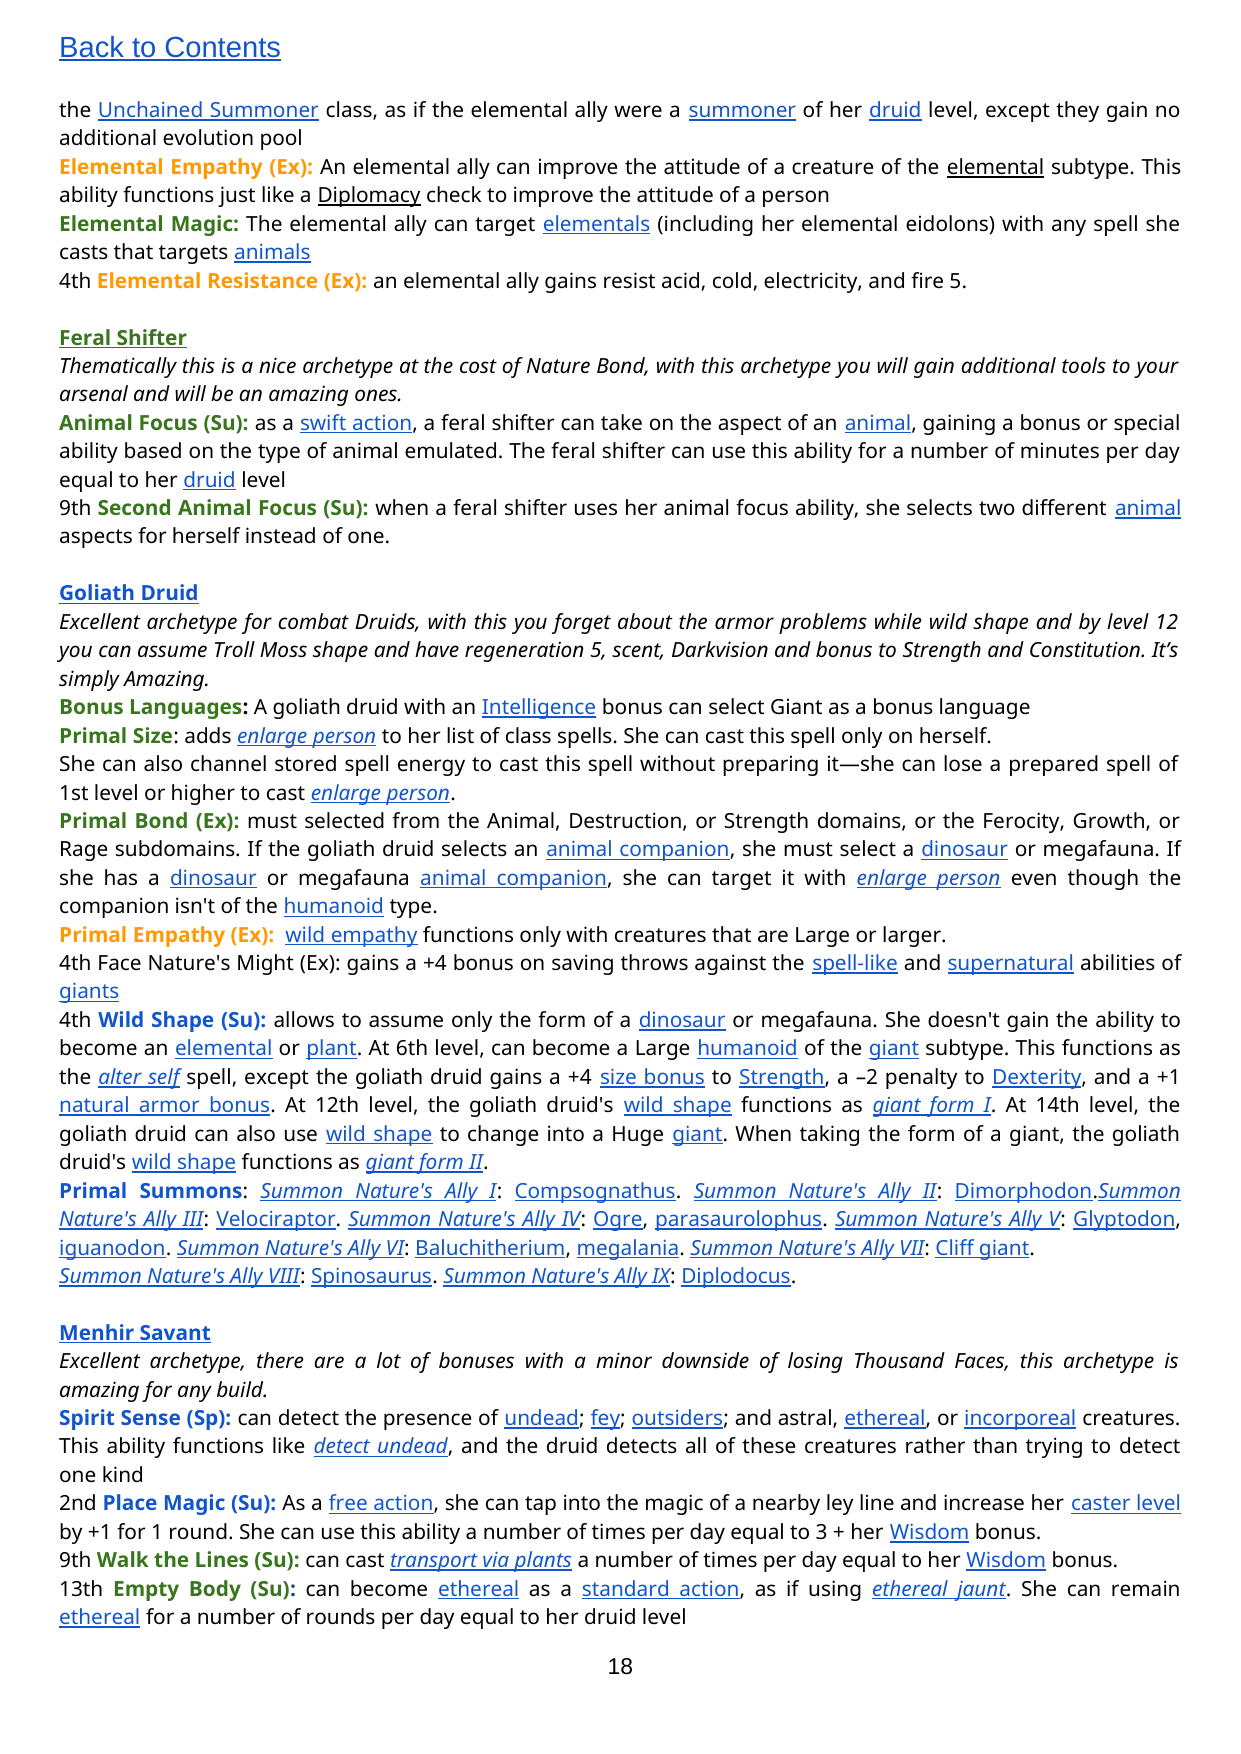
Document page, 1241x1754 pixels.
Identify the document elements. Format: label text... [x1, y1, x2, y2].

text 9th Walk the Lines (Su): can cast transport via plants a number of times per day equal to her Wisdom bonus. [59, 1545, 1181, 1574]
text 13th Empty Body (Su): can become ethereal as a standard action, as if using ethereal jaunt. She can remain ethereal for a number of rounds per day equal to her druid level [59, 1574, 1181, 1631]
text 4th Wild Shape (Su): allows to assume only the form of a dinosaur or megafauna. She doesn't gain the ability to become an elemental or plant. At 6th level, can become a Large humanoid of the giant subtype. This functions as the alter self spell, except the goliath druid gains a +4 size bonus to Strength, a –2 penalty to Dexterity, and a +1 natural armor bonus. At 12th level, the goliath druid's wild shape functions as giant form I. At 14th level, the goliath druid can also use wild shape to change into a Huge giant. When taking the form of a giant, the goliath druid's wild shape functions as giant form II. [59, 1005, 1181, 1176]
text Menhir Savant [59, 1318, 1181, 1346]
text Excellent archetype, there are a lot of bonuses with a minor downside of losing Thousand Faces, this archetype is amazing for any build. [59, 1346, 1181, 1403]
text Primal Summons: Summon Nature's Ally I: Compsognathus. Summon Nature's Ally II: Dimorphodon.Summon Nature's Ally III: Velociraptor. Summon Nature's Ally IV: Ogre, parasaurolophus. Summon Nature's Ally V: Glyptodon, iguanodon. Summon Nature's Ally VI: Baluchitherium, megalania. Summon Nature's Ally VII: Cliff giant. [59, 1176, 1181, 1261]
text Bonus Languages: A goliath druid with an Intelligence bonus can select Giant as a bonus language [59, 692, 1181, 721]
text Elemental Empathy (Ex): An elemental ally can improve the attitude of a creature of the elemental subtype. This ability functions just like a Diplomacy check to improve the attitude of a person [59, 152, 1181, 209]
text Thematically this is a nice archetype at the cost of Nature Bond, with this archetype you will gain additional tools to your arsenal and will be an amazing ones. [59, 351, 1181, 408]
text She can also channel stored spell energy to cast this spell without preparing it—she can lose a prepared spell of 1st level or higher to cast enlarge person. [59, 749, 1181, 806]
text Primal Bond (Ex): must selected from the Animal, Destruction, or Strength domains, or the Ferocity, Growth, or Rage subdomains. If the goliath druid selects an animal companion, she must select a dinosaur or megafauna. If she has a dinosaur or megafauna animal companion, she can target it with enlarge person even though the companion isn't of the humanoid type. [59, 806, 1181, 920]
text Summon Nature's Ally VIII: Spinosaurus. Summon Nature's Ally IX: Diplodocus. [59, 1261, 1181, 1289]
text Elemental Magic: The elemental ally can target elementals (including her elemental eidolons) with any spell she casts that targets animals [59, 209, 1181, 266]
text Goliath Druid [59, 578, 1181, 607]
text 4th Face Nature's Might (Ex): gains a +4 bonus on saving throws against the spell-like and supernatural abilities of giants [59, 948, 1181, 1005]
text Primal Empathy (Ex): wild empathy functions only with creatures that are Large or larger. [59, 920, 1181, 948]
text 9th Second Animal Focus (Su): when a feral shifter uses her animal focus ability, she selects two different animal aspects for herself instead of one. [59, 493, 1181, 550]
text Animal Focus (Su): as a swift action, a feral shifter can take on the aspect of an animal, gaining a bonus or special ability based on the type of animal emulated. The feral shifter can use this ability for a number of minutes per day equal to her druid level [59, 408, 1181, 493]
text Spirit Sense (Sp): can detect the presence of undead; fey; outsiders; and astral, ethereal, or incorporeal creatures. This ability functions like detect undead, and the druid detects all of these creatures rather than trying to detect one kind [59, 1403, 1181, 1488]
text 4th Elemental Resistance (Ex): an elemental ally gains resist acid, cold, electricity, and fire 5. [59, 266, 1181, 294]
text the Unchained Summoner class, as if the elemental ally were a summoner of her druid level, except they gain no additional evolution pool [59, 95, 1181, 152]
text Feral Shifter [59, 323, 1181, 351]
text 2nd Place Magic (Su): As a free action, she can tap into the magic of a nearby ley line and increase her caster level by +1 for 1 round. She can use this ability a number of times per day equal to 3 + her Wisdom bonus. [59, 1488, 1181, 1545]
text Primal Size: adds enlarge person to her list of class spells. She can cast this spell only on herself. [59, 721, 1181, 749]
text Excellent archetype for combat Druids, with this you forget about the armor problems while wild shape and by level 12 you can assume Troll Moss shape and have regeneration 5, scent, Darkvision and bonus to Strength and Constitution. It’s simply Amazing. [59, 607, 1181, 692]
